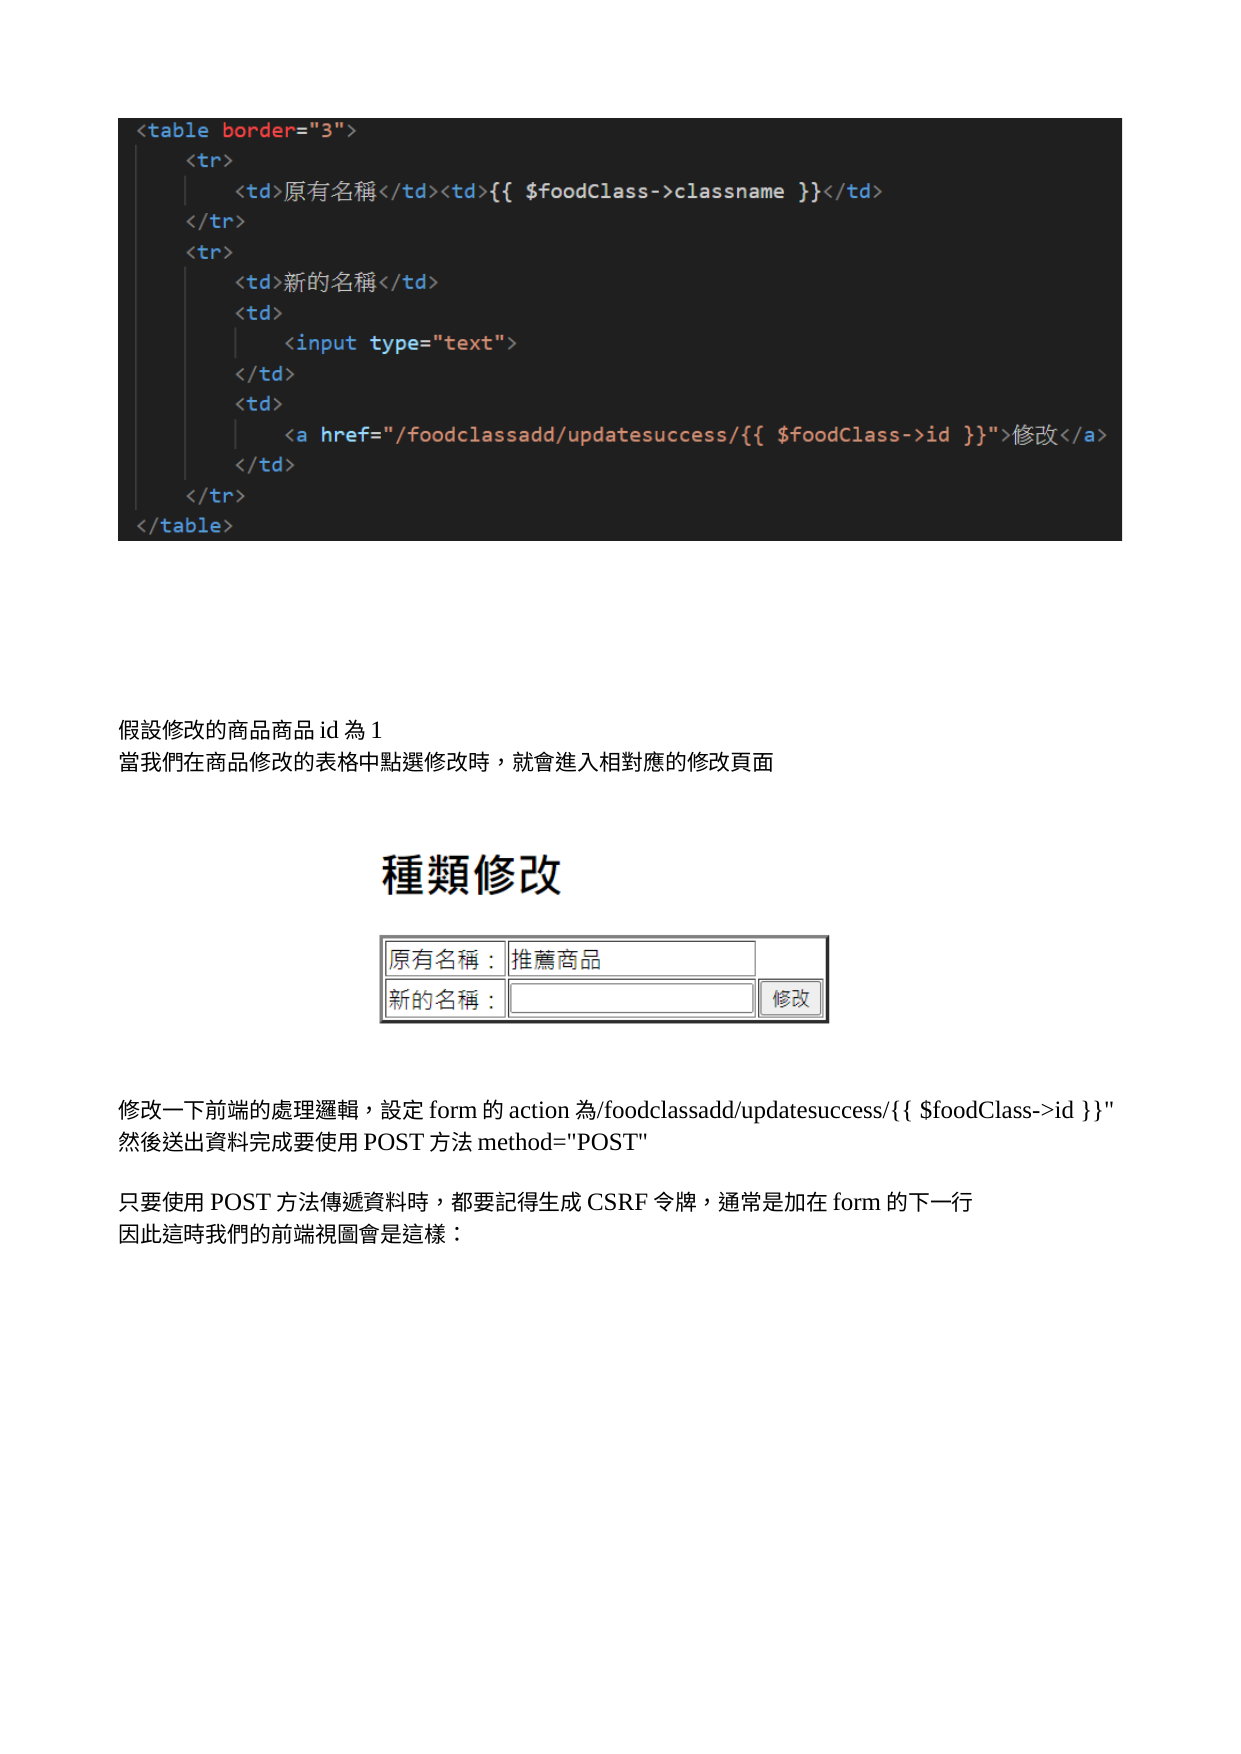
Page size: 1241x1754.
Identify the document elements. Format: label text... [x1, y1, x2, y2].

picture [118, 118, 1123, 541]
text 因此這時我們的前端視圖會是這樣： [118, 1217, 1122, 1248]
text 假設修改的商品商品id為1 [118, 713, 1122, 745]
picture [375, 834, 865, 1035]
text 只要使用POST方法傳遞資料時，都要記得生成CSRF令牌，通常是加在form的下一行 [118, 1185, 1122, 1217]
text 當我們在商品修改的表格中點選修改時，就會進入相對應的修改頁面 [118, 745, 1122, 777]
text 然後送出資料完成要使用POST方法method="POST" [118, 1125, 1122, 1156]
text 修改一下前端的處理邏輯，設定form的action為/foodclassadd/updatesuccess/{{ $foodClass->id }}" [118, 1093, 1122, 1125]
